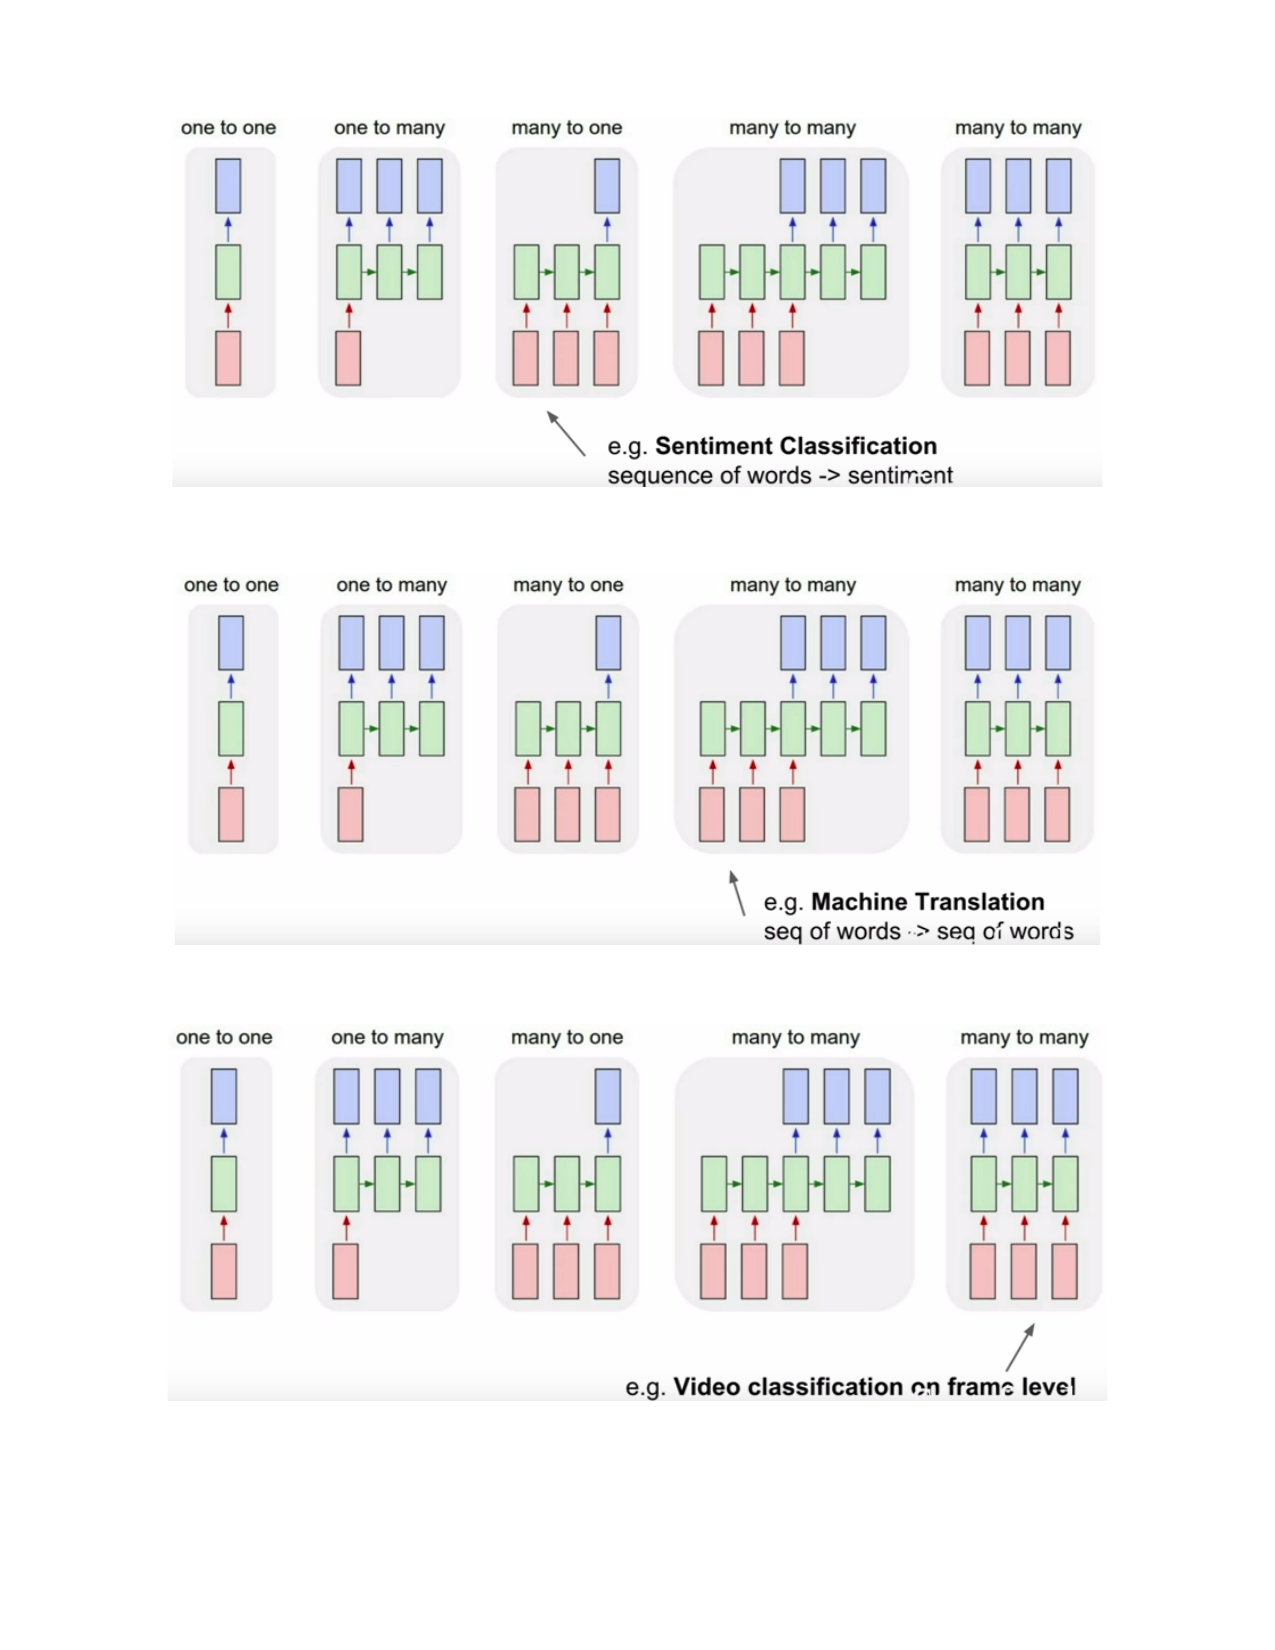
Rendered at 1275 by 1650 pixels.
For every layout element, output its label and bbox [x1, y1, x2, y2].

picture [174, 573, 1101, 945]
picture [167, 1024, 1108, 1401]
picture [172, 118, 1103, 487]
